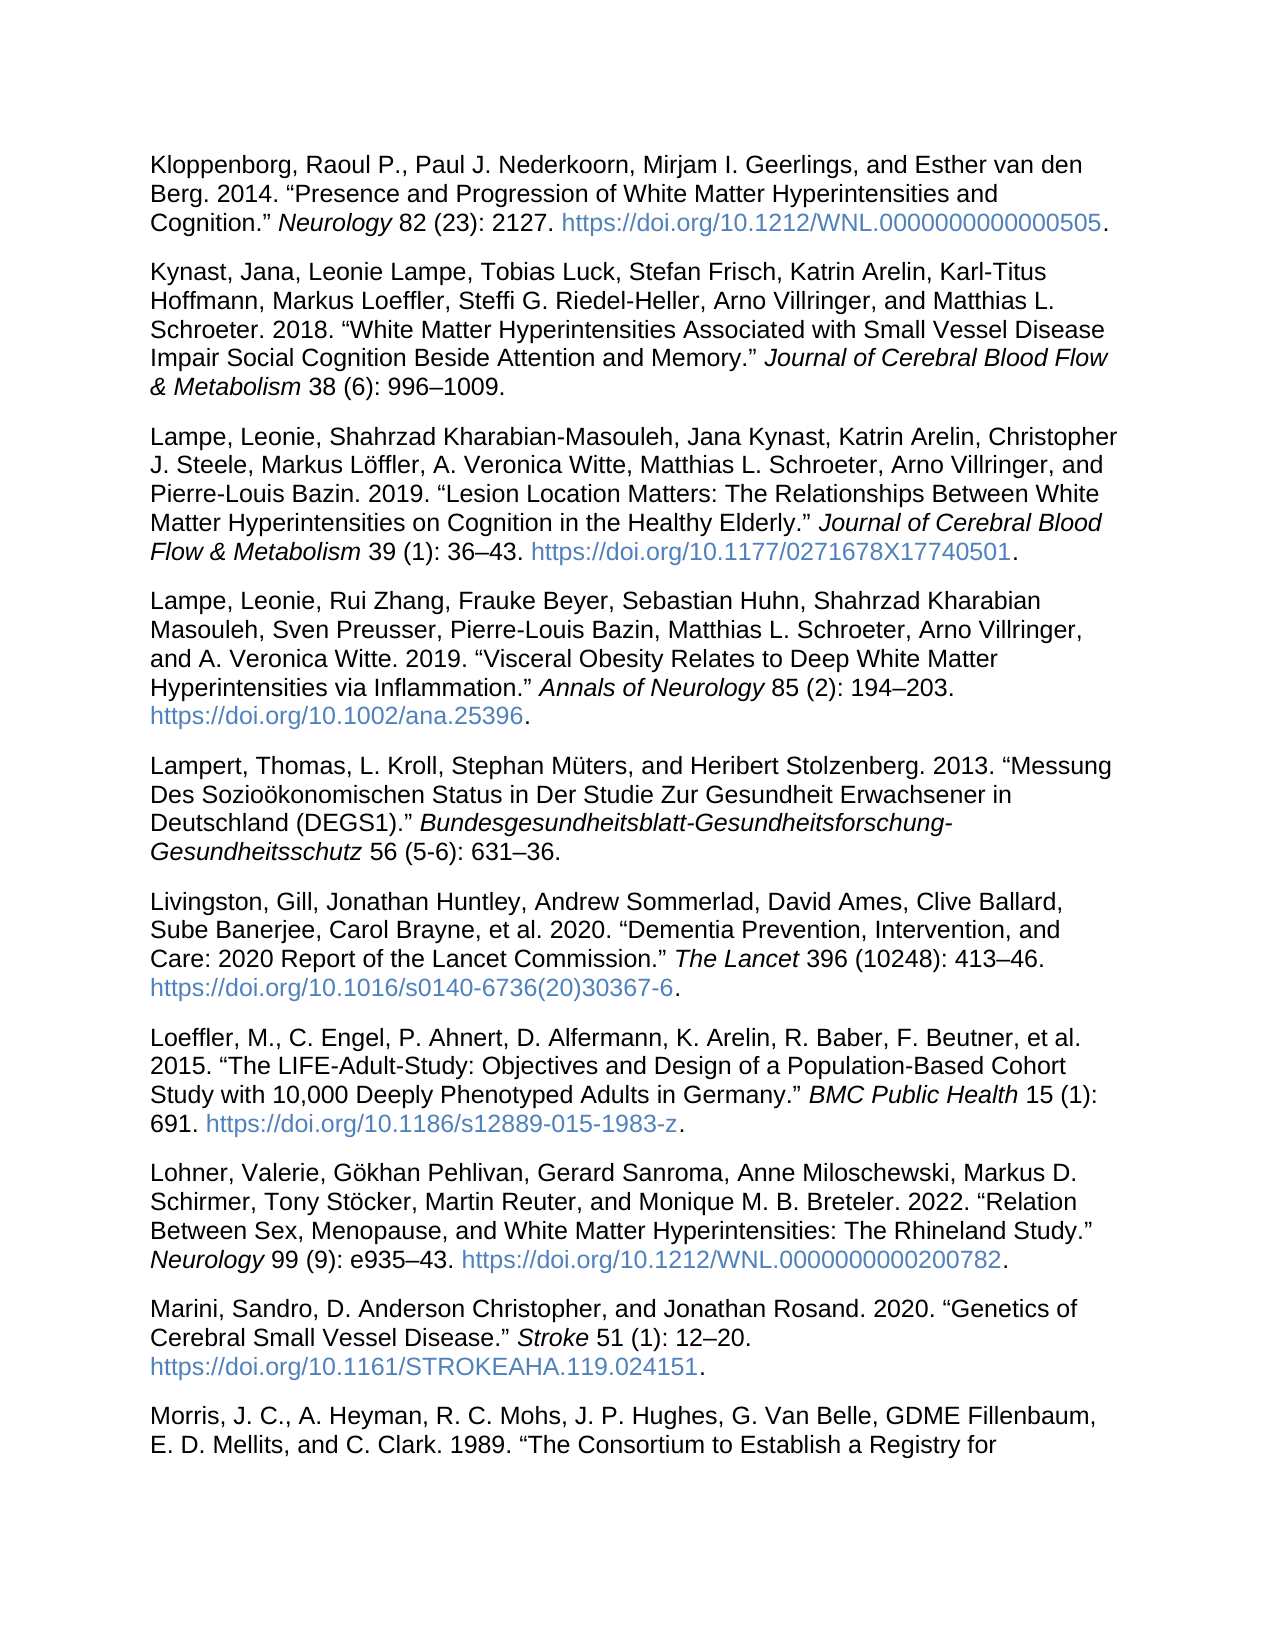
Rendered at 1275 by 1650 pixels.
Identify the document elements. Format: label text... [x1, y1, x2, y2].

text Loeffler, M., C. Engel, P. Ahnert, D. Alfermann, K. Arelin, R. Baber, F. Beutner, et al. 2015. “The LIFE-Adult-Study: Objectives and Design of a Population-Based Cohort Study with 10,000 Deeply Phenotyped Adults in Germany.” BMC Public Health 15 (1): 691. https://doi.org/10.1186/s12889-015-1983-z. [150, 1022, 1125, 1137]
text Livingston, Gill, Jonathan Huntley, Andrew Sommerlad, David Ames, Clive Ballard, Sube Banerjee, Carol Brayne, et al. 2020. “Dementia Prevention, Intervention, and Care: 2020 Report of the Lancet Commission.” The Lancet 396 (10248): 413–46. https://doi.org/10.1016/s0140-6736(20)30367-6. [150, 887, 1125, 1002]
text Lampert, Thomas, L. Kroll, Stephan Müters, and Heribert Stolzenberg. 2013. “Messung Des Sozioökonomischen Status in Der Studie Zur Gesundheit Erwachsener in Deutschland (DEGS1).” Bundesgesundheitsblatt-Gesundheitsforschung-Gesundheitsschutz 56 (5-6): 631–36. [150, 751, 1125, 866]
text Lampe, Leonie, Rui Zhang, Frauke Beyer, Sebastian Huhn, Shahrzad Kharabian Masouleh, Sven Preusser, Pierre-Louis Bazin, Matthias L. Schroeter, Arno Villringer, and A. Veronica Witte. 2019. “Visceral Obesity Relates to Deep White Matter Hyperintensities via Inflammation.” Annals of Neurology 85 (2): 194–203. https://doi.org/10.1002/ana.25396. [150, 586, 1125, 730]
text Lohner, Valerie, Gökhan Pehlivan, Gerard Sanroma, Anne Miloschewski, Markus D. Schirmer, Tony Stöcker, Martin Reuter, and Monique M. B. Breteler. 2022. “Relation Between Sex, Menopause, and White Matter Hyperintensities: The Rhineland Study.” Neurology 99 (9): e935–43. https://doi.org/10.1212/WNL.0000000000200782. [150, 1158, 1125, 1273]
text Kynast, Jana, Leonie Lampe, Tobias Luck, Stefan Frisch, Katrin Arelin, Karl-Titus Hoffmann, Markus Loeffler, Steffi G. Riedel-Heller, Arno Villringer, and Matthias L. Schroeter. 2018. “White Matter Hyperintensities Associated with Small Vessel Disease Impair Social Cognition Beside Attention and Memory.” Journal of Cerebral Blood Flow & Metabolism 38 (6): 996–1009. [150, 257, 1125, 401]
text Marini, Sandro, D. Anderson Christopher, and Jonathan Rosand. 2020. “Genetics of Cerebral Small Vessel Disease.” Stroke 51 (1): 12–20. https://doi.org/10.1161/STROKEAHA.119.024151. [150, 1294, 1125, 1380]
text Lampe, Leonie, Shahrzad Kharabian-Masouleh, Jana Kynast, Katrin Arelin, Christopher J. Steele, Markus Löffler, A. Veronica Witte, Matthias L. Schroeter, Arno Villringer, and Pierre-Louis Bazin. 2019. “Lesion Location Matters: The Relationships Between White Matter Hyperintensities on Cognition in the Healthy Elderly.” Journal of Cerebral Blood Flow & Metabolism 39 (1): 36–43. https://doi.org/10.1177/0271678X17740501. [150, 422, 1125, 565]
text Morris, J. C., A. Heyman, R. C. Mohs, J. P. Hughes, G. Van Belle, GDME Fillenbaum, E. D. Mellits, and C. Clark. 1989. “The Consortium to Establish a Registry for [150, 1401, 1125, 1459]
text Kloppenborg, Raoul P., Paul J. Nederkoorn, Mirjam I. Geerlings, and Esther van den Berg. 2014. “Presence and Progression of White Matter Hyperintensities and Cognition.” Neurology 82 (23): 2127. https://doi.org/10.1212/WNL.0000000000000505. [150, 150, 1125, 236]
